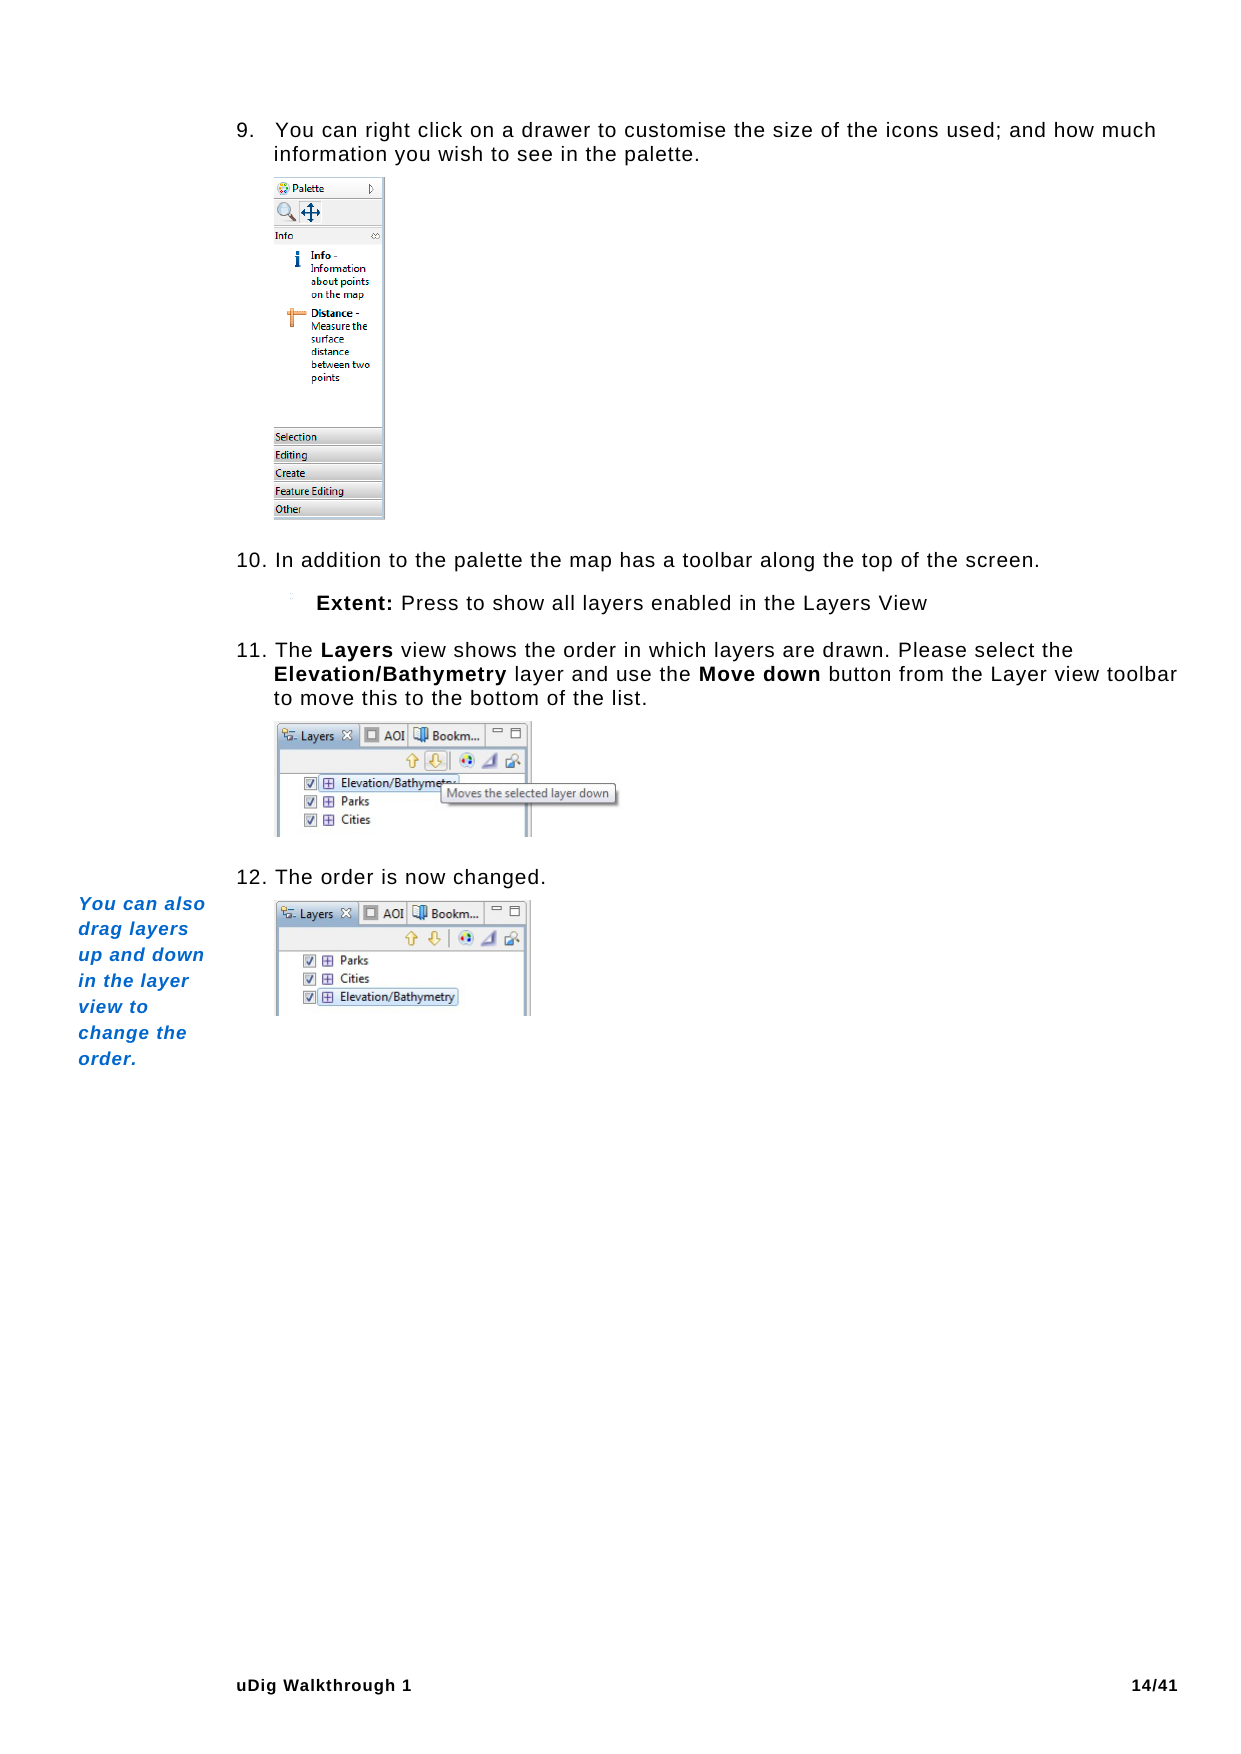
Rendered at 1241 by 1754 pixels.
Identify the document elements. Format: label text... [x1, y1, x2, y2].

picture [273, 177, 386, 520]
picture [273, 721, 623, 837]
list In addition to the palette the map has a toolbar along the top of the screen. Extent: Press to show all layers enabled in the Layers View [236, 548, 1181, 621]
picture [273, 900, 623, 1016]
list You can right click on a drawer to customise the size of the icons used; and how much information you wish to see in the palette. [236, 118, 1181, 532]
list You can also drag layers up and down in the layer view to change the order. [78, 892, 220, 1069]
list The Layers view shows the order in which layers are drawn. Please select the Elevation/Bathymetry layer and use the Move down button from the Layer view toolbar to move this to the bottom of the list. [236, 637, 1181, 848]
list The order is now changed. [236, 865, 1181, 1027]
